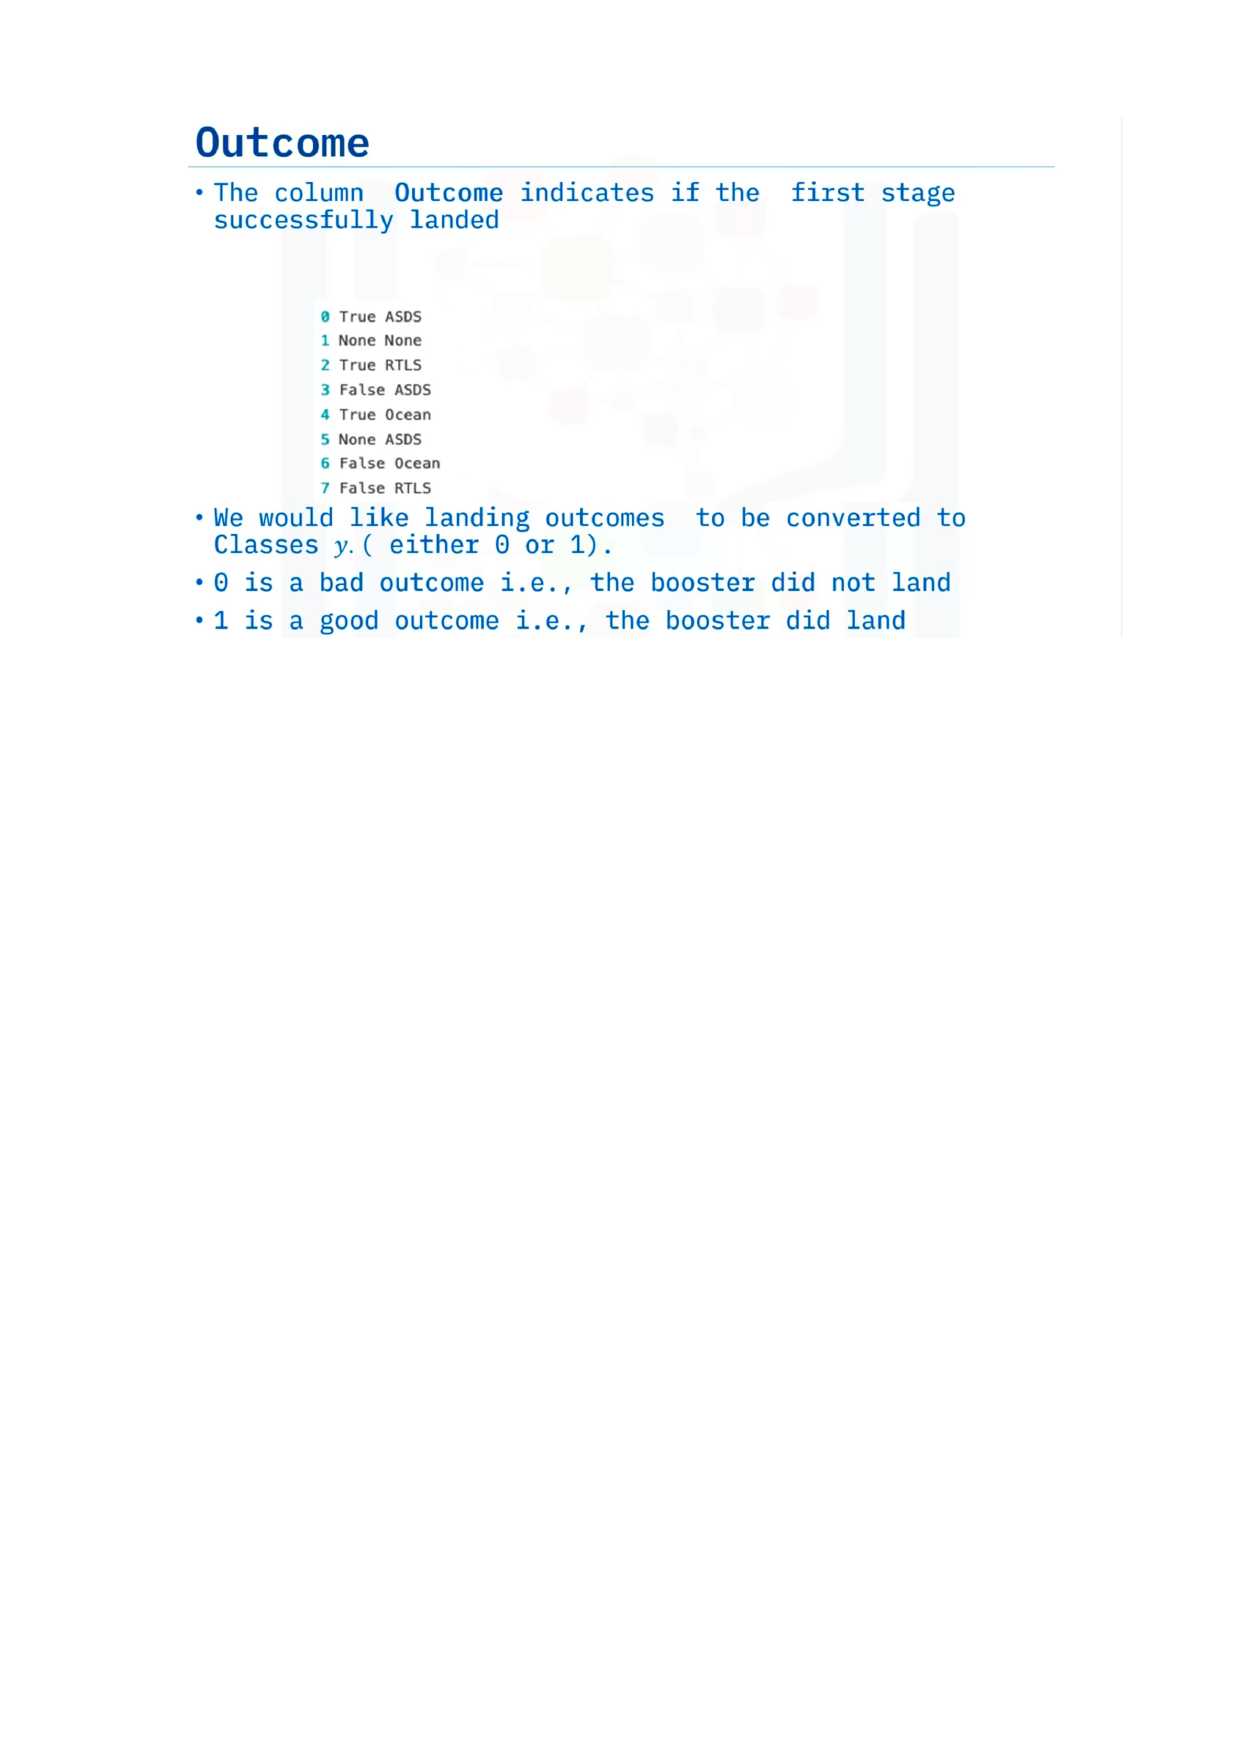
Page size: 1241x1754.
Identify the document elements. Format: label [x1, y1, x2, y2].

picture [118, 118, 1123, 638]
